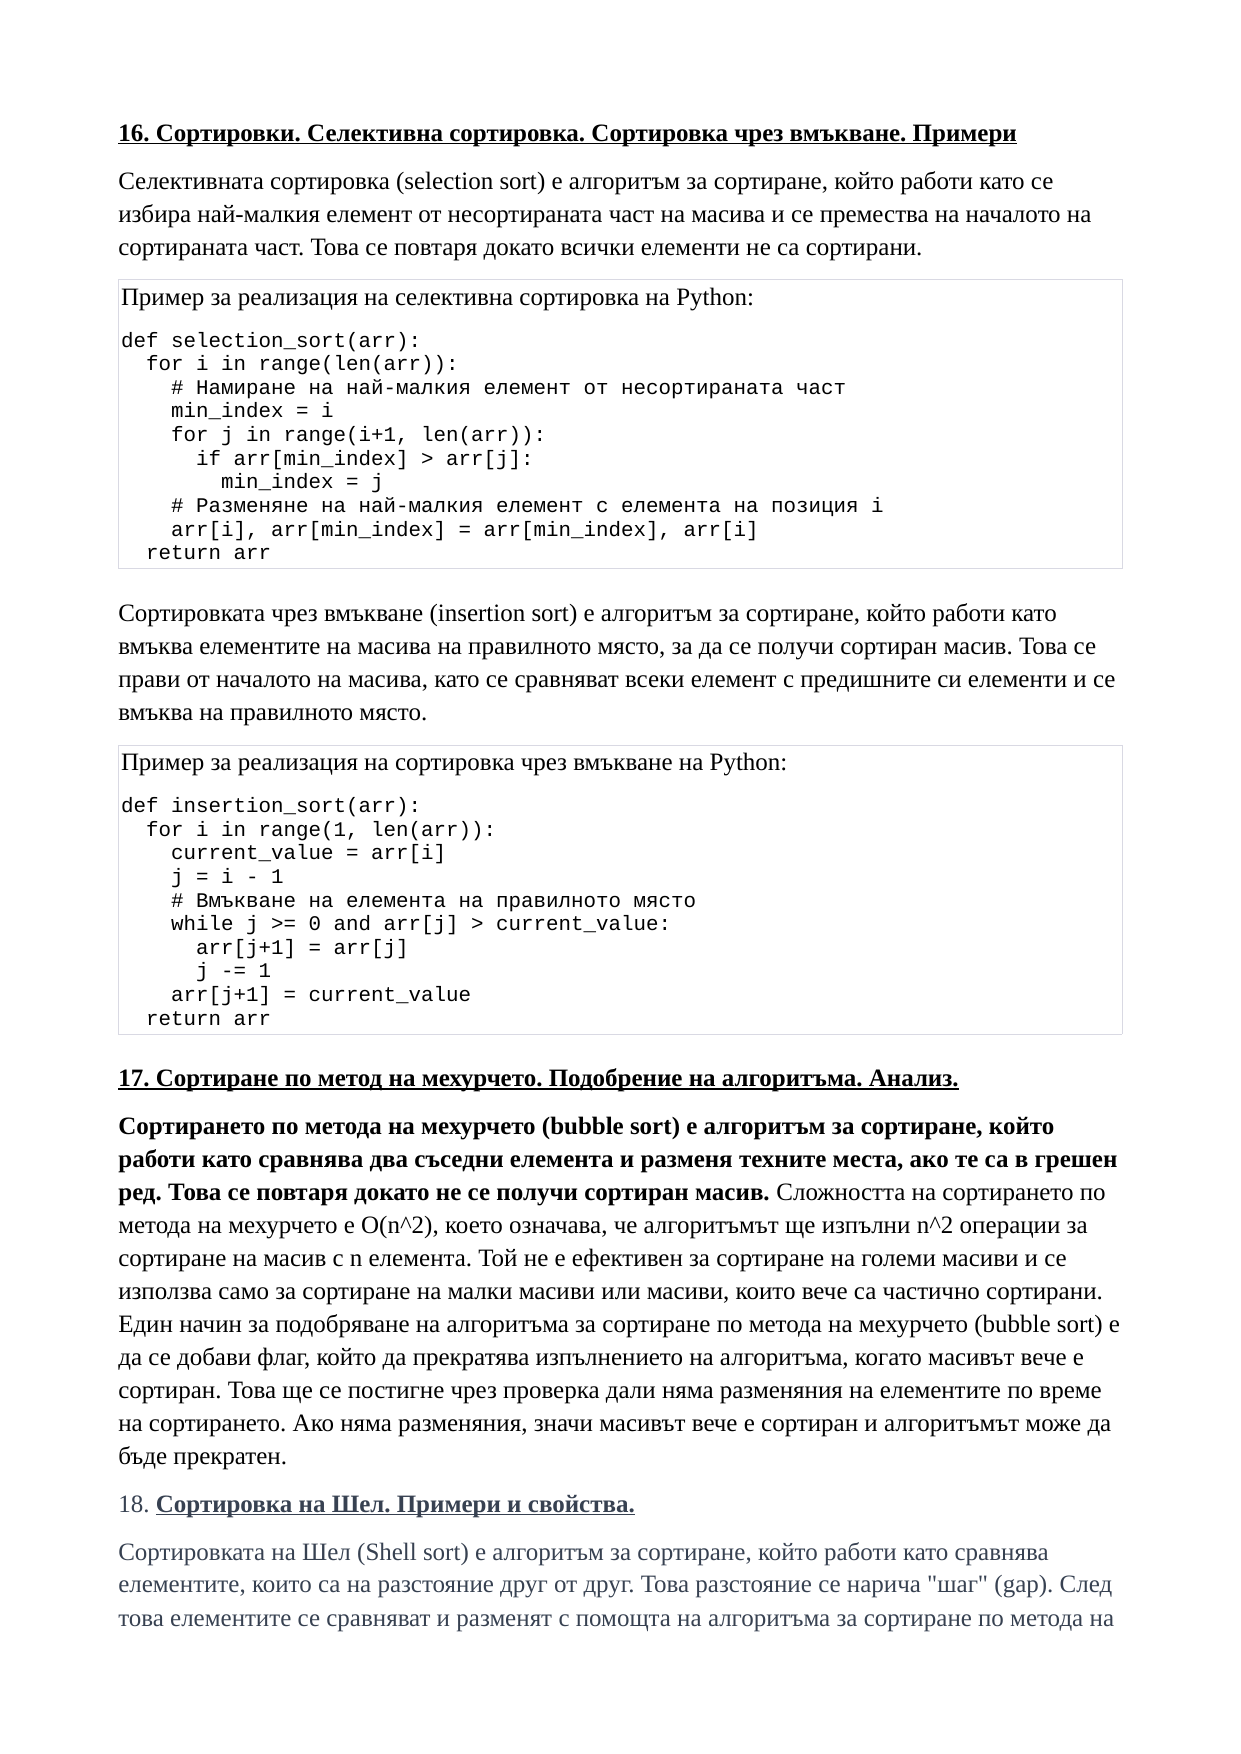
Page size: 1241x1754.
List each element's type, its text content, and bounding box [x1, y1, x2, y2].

text j = i - 1 [119, 863, 1122, 887]
text 18. Сортировка на Шел. Примери и свойства. [118, 1489, 1122, 1518]
text j -= 1 [119, 958, 1122, 982]
text return arr [119, 540, 1122, 568]
text while j >= 0 and arr[j] > current_value: [119, 911, 1122, 934]
text Селективната сортировка (selection sort) е алгоритъм за сортиране, който работи като се избира най-малкия елемент от несортираната част на масива и се премества на началото на сортираната част. Това се повтаря докато всички елементи не са сортирани. [118, 166, 1122, 261]
text Пример за реализация на сортировка чрез вмъкване на Python: [119, 746, 1122, 776]
text min_index = i [119, 398, 1122, 422]
text 16. Сортировки. Селективна сортировка. Сортировка чрез вмъкване. Примери [118, 118, 1122, 147]
text # Намиране на най-малкия елемент от несортираната част [119, 374, 1122, 398]
text # Разменяне на най-малкия елемент с елемента на позиция i [119, 492, 1122, 516]
text Пример за реализация на селективна сортировка на Python: [119, 280, 1122, 311]
text # Вмъкване на елемента на правилното място [119, 887, 1122, 911]
text for i in range(1, len(arr)): [119, 816, 1122, 840]
text arr[j+1] = current_value [119, 982, 1122, 1005]
text arr[i], arr[min_index] = arr[min_index], arr[i] [119, 516, 1122, 540]
text min_index = j [119, 469, 1122, 492]
text Сортировката на Шел (Shell sort) е алгоритъм за сортиране, който работи като сравнява елементите, които са на разстояние друг от друг. Това разстояние се нарича "шаг" (gap). След това елементите се сравняват и разменят с помощта на алгоритъма за сортиране по метода на [118, 1537, 1122, 1631]
text for i in range(len(arr)): [119, 351, 1122, 374]
text if arr[min_index] > arr[j]: [119, 445, 1122, 469]
text Сортировката чрез вмъкване (insertion sort) е алгоритъм за сортиране, който работи като вмъква елементите на масива на правилното място, за да се получи сортиран масив. Това се прави от началото на масива, като се сравняват всеки елемент с предишните си елементи и се вмъква на правилното място. [118, 598, 1122, 726]
text current_value = arr[i] [119, 840, 1122, 863]
text Сортирането по метода на мехурчето (bubble sort) е алгоритъм за сортиране, който работи като сравнява два съседни елемента и разменя техните места, ако те са в грешен ред. Това се повтаря докато не се получи сортиран масив. Сложността на сортирането по метода на мехурчето е O(n^2), което означава, че алгоритъмът ще изпълни n^2 операции за сортиране на масив с n елемента. Той не е ефективен за сортиране на големи масиви и се използва само за сортиране на малки масиви или масиви, които вече са частично сортирани. Един начин за подобряване на алгоритъма за сортиране по метода на мехурчето (bubble sort) е да се добави флаг, който да прекратява изпълнението на алгоритъма, когато масивът вече е сортиран. Това ще се постигне чрез проверка дали няма разменяния на елементите по време на сортирането. Ако няма разменяния, значи масивът вече е сортиран и алгоритъмът може да бъде прекратен. [118, 1111, 1122, 1470]
text return arr [119, 1005, 1122, 1034]
text arr[j+1] = arr[j] [119, 934, 1122, 958]
text def insertion_sort(arr): [119, 792, 1122, 816]
text def selection_sort(arr): [119, 327, 1122, 351]
text for j in range(i+1, len(arr)): [119, 422, 1122, 445]
text 17. Сортиране по метод на мехурчето. Подобрение на алгоритъма. Анализ. [118, 1063, 1122, 1092]
